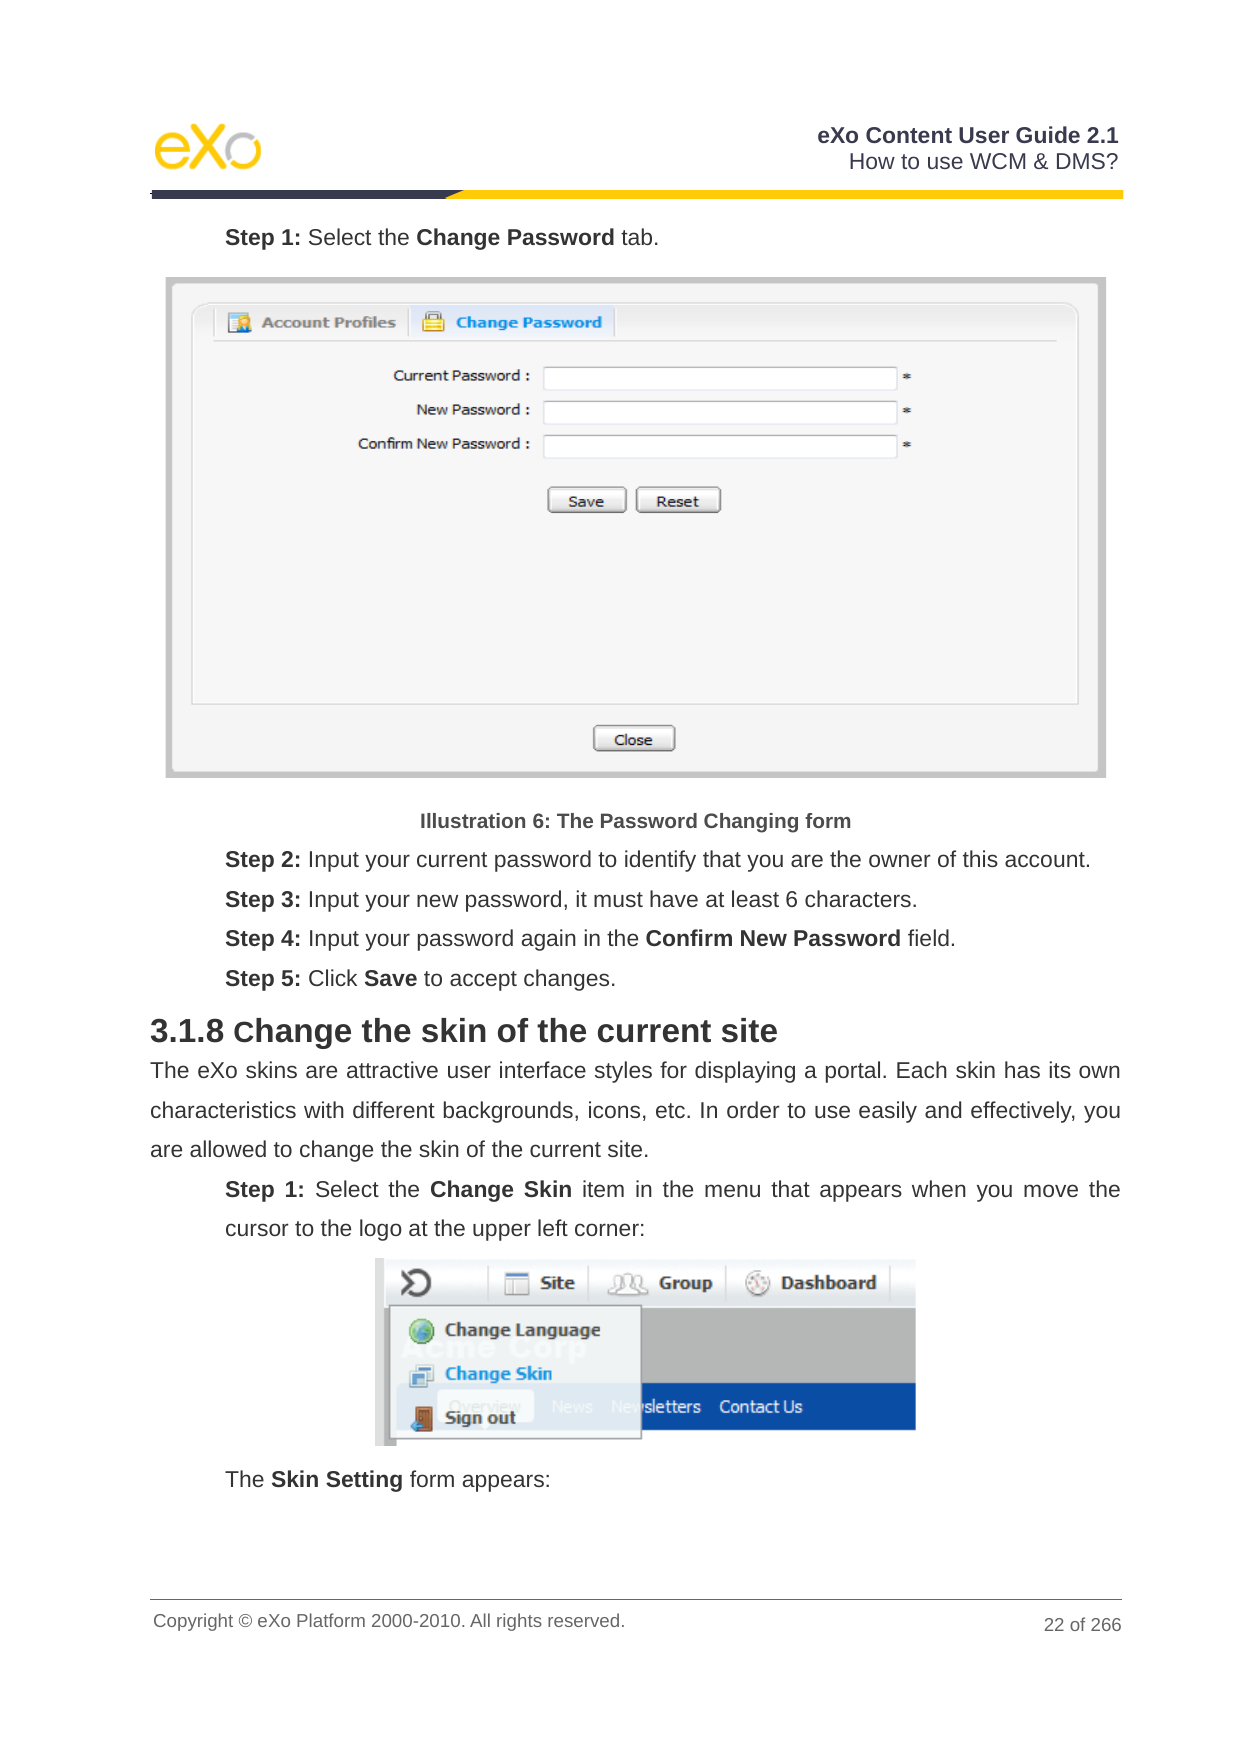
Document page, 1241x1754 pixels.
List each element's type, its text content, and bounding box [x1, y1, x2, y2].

picture [151, 190, 1124, 199]
text The eXo skins are attractive user interface styles for displaying a portal. Each skin has its own characteristics with different backgrounds, icons, etc. In order to use easily and effectively, you are allowed to change the skin of the current site. [150, 1057, 1122, 1163]
list Step 1: Select the Change Skin item in the menu that appears when you move the cursor to the logo at the upper left corner: [187, 1176, 1122, 1242]
list Step 4: Input your password again in the Confirm New Password field. [187, 925, 1122, 951]
list Step 3: Input your new password, it must have at least 6 characters. [187, 886, 1122, 912]
list Step 5: Click Save to accept changes. [187, 964, 1122, 991]
list Illustration 6: The Password Changing form [136, 344, 1136, 833]
list [136, 263, 1136, 344]
list Step 1: Select the Change Password tab. [187, 223, 1122, 250]
list The Skin Setting form appears: [187, 1255, 1122, 1493]
subtitle Change the skin of the current site [150, 1011, 1122, 1050]
picture [155, 123, 262, 170]
list Step 2: Input your current password to identify that you are the owner of this account. [187, 833, 1122, 872]
picture [165, 277, 1107, 778]
picture [375, 1258, 916, 1446]
